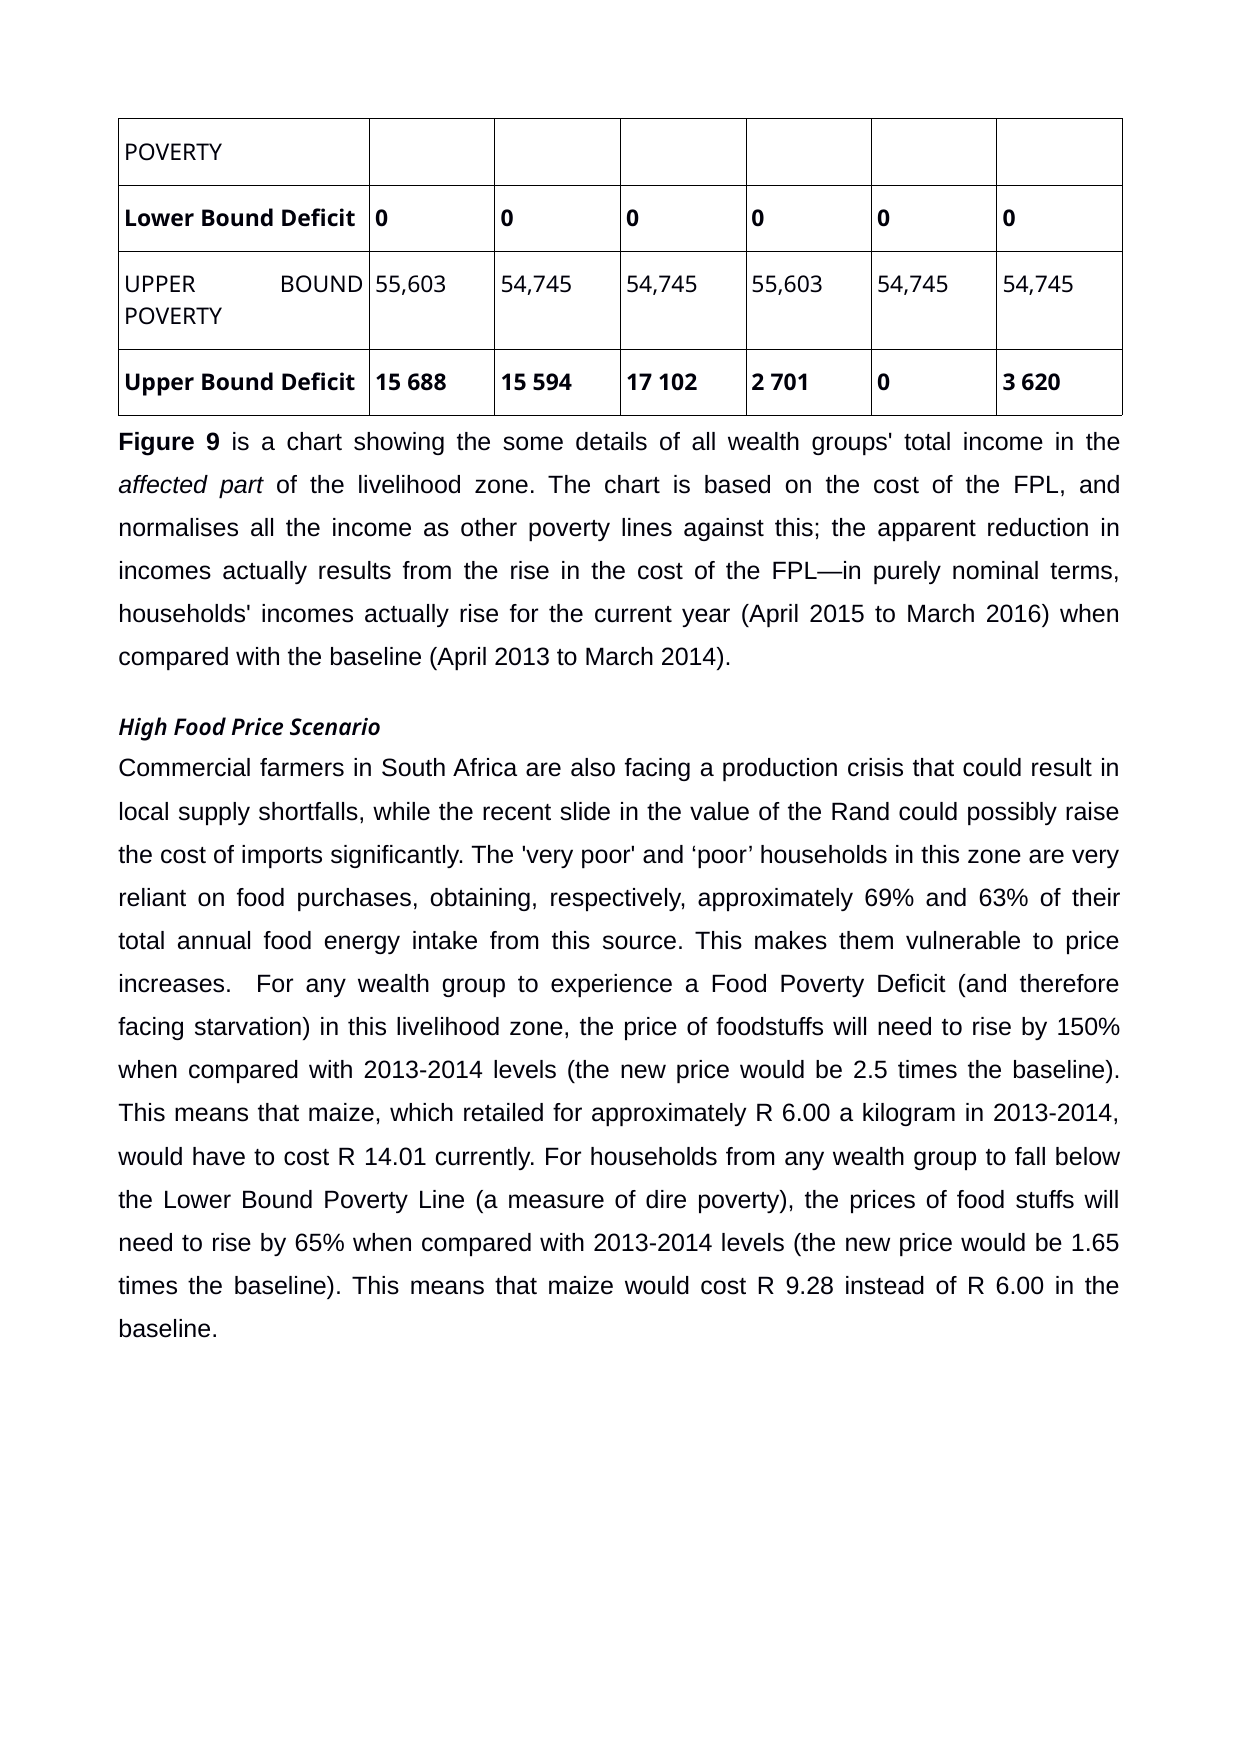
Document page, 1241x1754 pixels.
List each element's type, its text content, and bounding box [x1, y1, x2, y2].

table_cell Lower Bound Deficit [119, 186, 369, 251]
table_cell 3,620 [997, 350, 1122, 415]
table_cell POVERTY [119, 119, 369, 184]
table_cell 17,102 [621, 350, 746, 415]
table_cell 15,688 [370, 350, 494, 415]
table_cell 0 [872, 186, 996, 251]
table_cell UPPER BOUND POVERTY [119, 252, 369, 348]
table_cell 2,701 [747, 350, 871, 415]
table_cell 54,745 [872, 252, 996, 348]
text Figure 9 is a chart showing the some details of all wealth groups' total income in the affected part of the livelihood zone. The chart is based on the cost of the FPL, and normalises all the income as other poverty lines against this; the apparent reduction in incomes actually results from the rise in the cost of the FPL—in purely nominal terms, households' incomes actually rise for the current year (April 2015 to March 2016) when compared with the baseline (April 2013 to March 2014). [118, 427, 1122, 671]
table_cell [495, 119, 620, 184]
table_cell [370, 119, 494, 184]
table_cell 0 [370, 186, 494, 251]
table_cell [747, 119, 871, 184]
table_cell [872, 119, 996, 184]
text Commercial farmers in South Africa are also facing a production crisis that could result in local supply shortfalls, while the recent slide in the value of the Rand could possibly raise the cost of imports significantly. The 'very poor' and ‘poor’ households in this zone are very reliant on food purchases, obtaining, respectively, approximately 69% and 63% of their total annual food energy intake from this source. This makes them vulnerable to price increases. For any wealth group to experience a Food Poverty Deficit (and therefore facing starvation) in this livelihood zone, the price of foodstuffs will need to rise by 150% when compared with 2013-2014 levels (the new price would be 2.5 times the baseline). This means that maize, which retailed for approximately R 6.00 a kilogram in 2013-2014, would have to cost R 14.01 currently. For households from any wealth group to fall below the Lower Bound Poverty Line (a measure of dire poverty), the prices of food stuffs will need to rise by 65% when compared with 2013-2014 levels (the new price would be 1.65 times the baseline). This means that maize would cost R 9.28 instead of R 6.00 in the baseline. [118, 753, 1122, 1343]
table_cell 54,745 [621, 252, 746, 348]
subtitle High Food Price Scenario [118, 710, 1122, 742]
table_cell [997, 119, 1122, 184]
table_cell 0 [997, 186, 1122, 251]
table_cell 0 [872, 350, 996, 415]
table_cell 0 [747, 186, 871, 251]
table_cell 54,745 [997, 252, 1122, 348]
table_cell 0 [495, 186, 620, 251]
table_cell 54,745 [495, 252, 620, 348]
table_cell 15,594 [495, 350, 620, 415]
table_cell 0 [621, 186, 746, 251]
table_cell 55,603 [370, 252, 494, 348]
table_cell 55,603 [747, 252, 871, 348]
table_cell [621, 119, 746, 184]
table_cell Upper Bound Deficit [119, 350, 369, 415]
